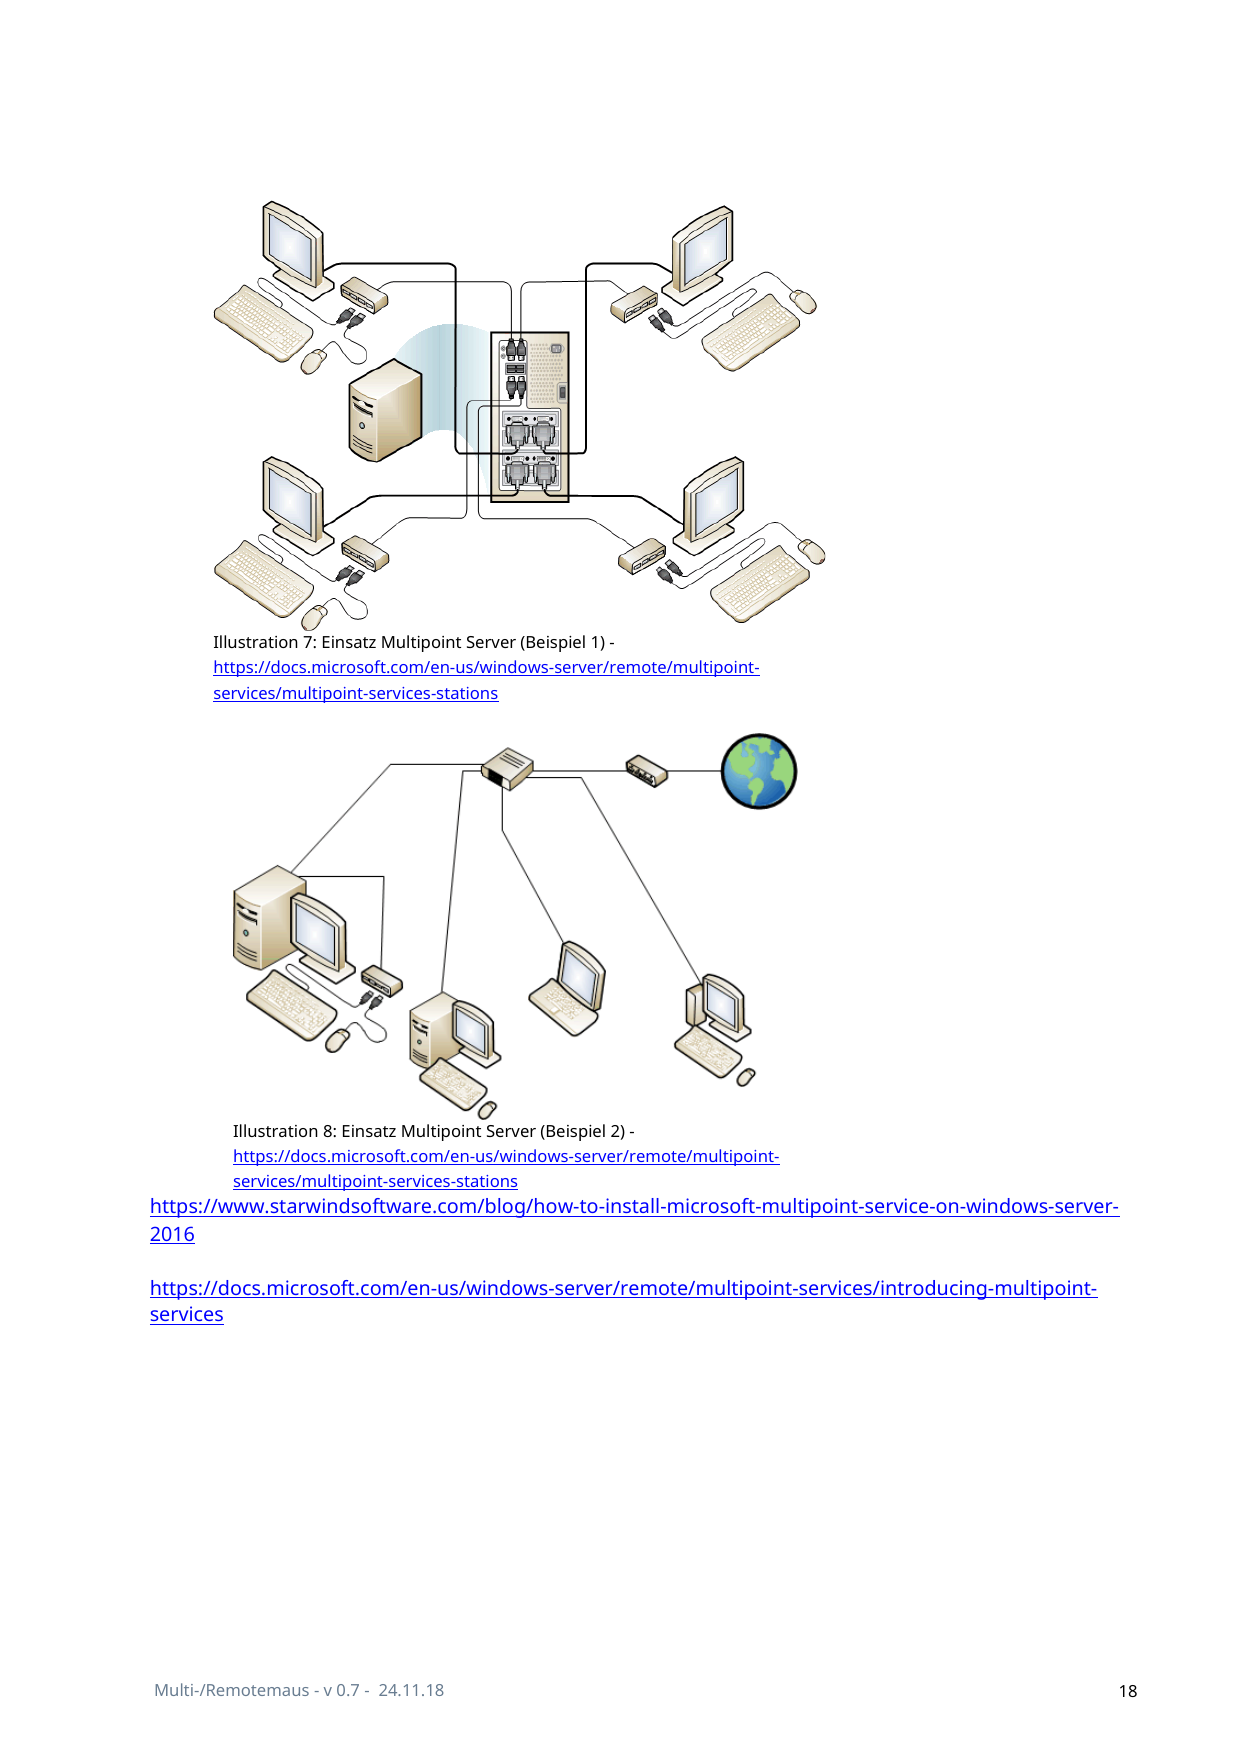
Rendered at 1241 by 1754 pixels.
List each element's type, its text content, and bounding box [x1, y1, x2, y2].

picture [232, 733, 799, 1120]
text Illustration 7: Einsatz Multipoint Server (Beispiel 1) - https://docs.microsoft.com/en-us/windows-server/remote/multipoint-services/multipoint-services-stations [213, 631, 825, 704]
text https://docs.microsoft.com/en-us/windows-server/remote/multipoint-services/introducing-multipoint-services [149, 1274, 1136, 1328]
text https://www.starwindsoftware.com/blog/how-to-install-microsoft-multipoint-service-on-windows-server-2016 [149, 731, 1136, 1247]
text Illustration 8: Einsatz Multipoint Server (Beispiel 2) - https://docs.microsoft.com/en-us/windows-server/remote/multipoint-services/multipoint-services-stations [233, 1120, 798, 1193]
picture [213, 200, 826, 631]
